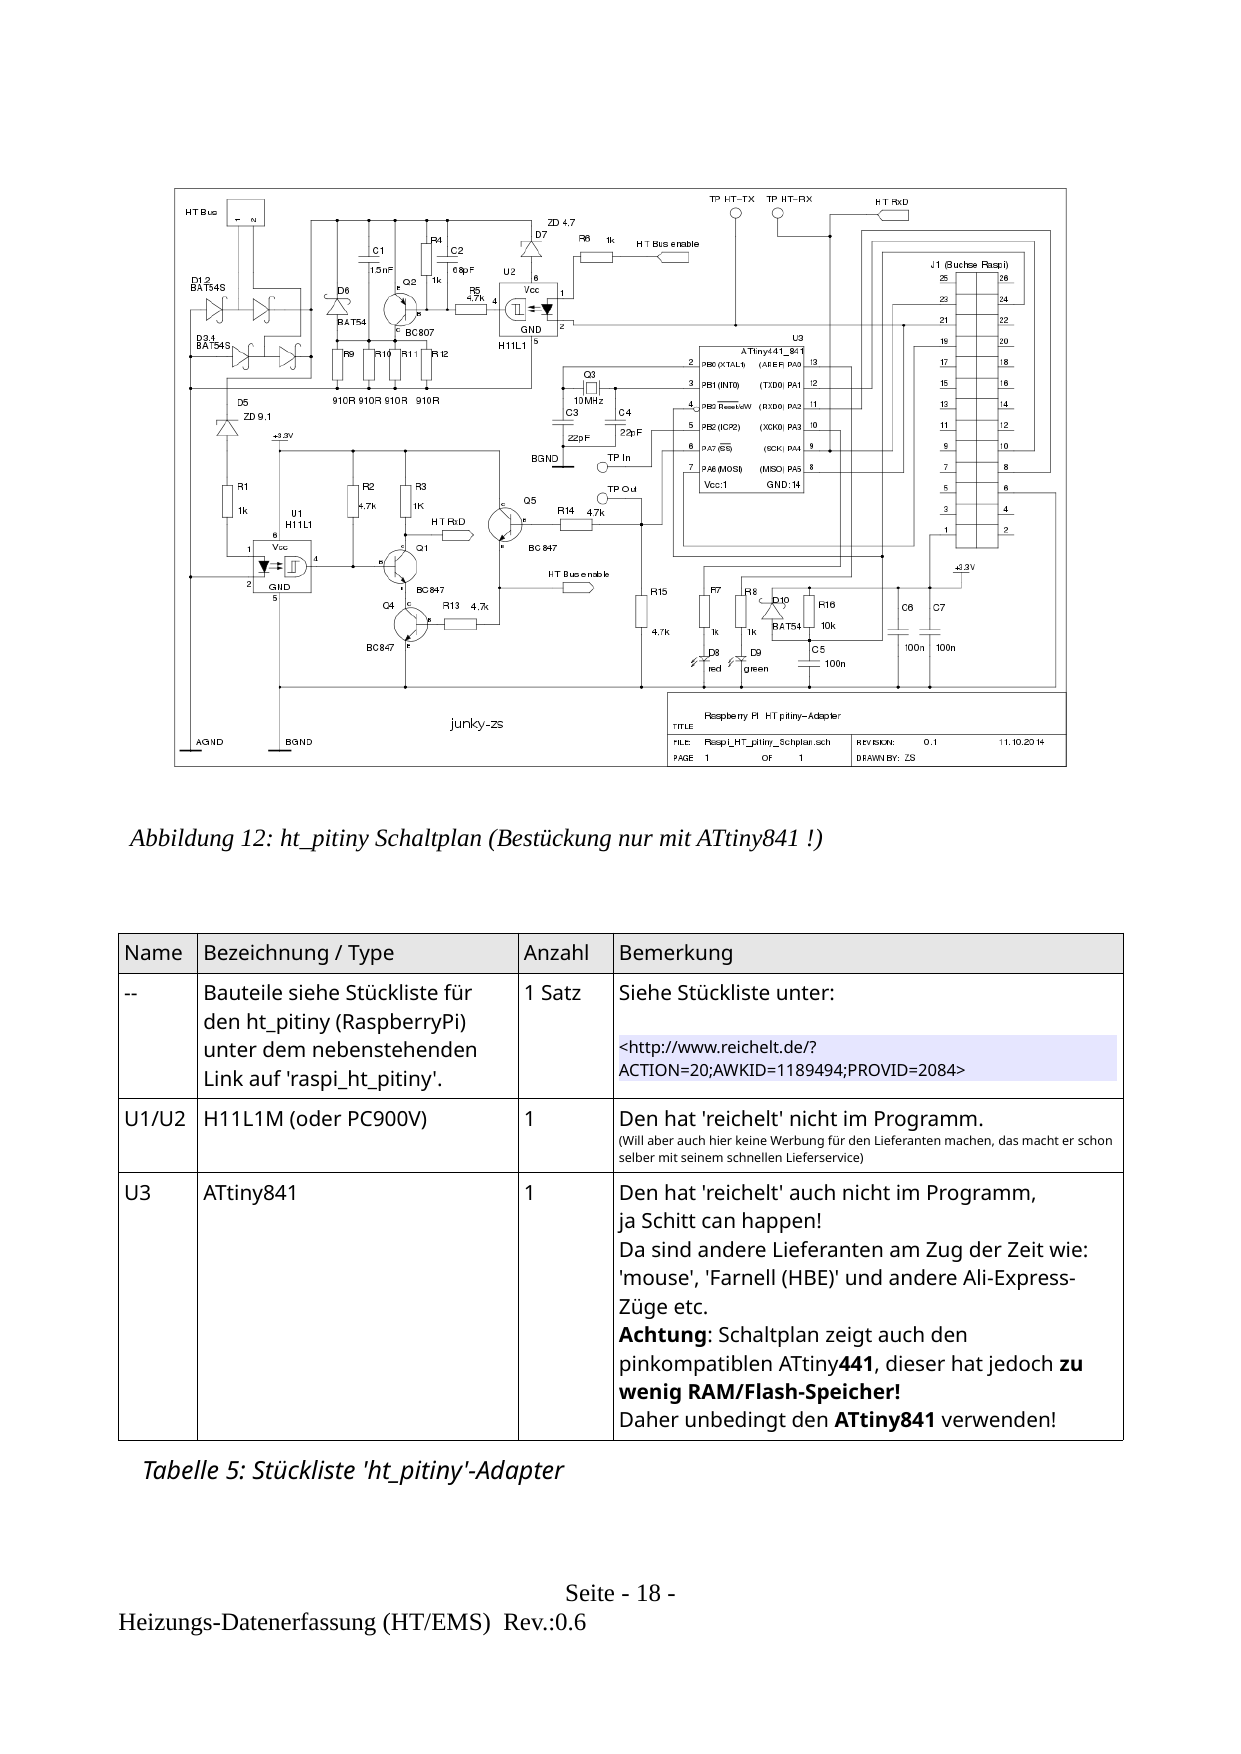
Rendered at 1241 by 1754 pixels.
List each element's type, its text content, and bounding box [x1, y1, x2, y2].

table_cell Den hat 'reichelt' auch nicht im Programm, ja Schitt can happen! Da sind andere Lieferanten am Zug der Zeit wie: 'mouse', 'Farnell (HBE)' und andere Ali-Express-Züge etc. Achtung: Schaltplan zeigt auch den pinkompatiblen ATtiny441, dieser hat jedoch zu wenig RAM/Flash-Speicher! Daher unbedingt den ATtiny841 verwenden! [614, 1173, 1123, 1440]
picture [130, 130, 1111, 824]
table_cell -- [119, 974, 197, 1098]
table_cell Siehe Stückliste unter: <http://www.reichelt.de/?ACTION=20;AWKID=1189494;PROVID=2084> [614, 974, 1123, 1098]
table_cell 1 [519, 1099, 613, 1172]
text Tabelle 5: Stückliste 'ht_pitiny'-Adapter [142, 1452, 1122, 1486]
table_header Bemerkung [614, 934, 1123, 973]
table_cell Den hat 'reichelt' nicht im Programm. (Will aber auch hier keine Werbung für den Lieferanten machen, das macht er schon selber mit seinem schnellen Lieferservice) [614, 1099, 1123, 1172]
table_header Anzahl [519, 934, 613, 973]
table_cell ATtiny841 [198, 1173, 518, 1440]
table_cell H11L1M (oder PC900V) [198, 1099, 518, 1172]
table_header Name [119, 934, 197, 973]
table_cell 1 Satz [519, 974, 613, 1098]
table_cell U3 [119, 1173, 197, 1440]
text Abbildung 12: ht_pitiny Schaltplan (Bestückung nur mit ATtiny841 !) [130, 824, 1110, 852]
table_cell U1/U2 [119, 1099, 197, 1172]
table_cell Bauteile siehe Stückliste für den ht_pitiny (RaspberryPi) unter dem nebenstehenden Link auf 'raspi_ht_pitiny'. [198, 974, 518, 1098]
table_cell 1 [519, 1173, 613, 1440]
table_header Bezeichnung / Type [198, 934, 518, 973]
